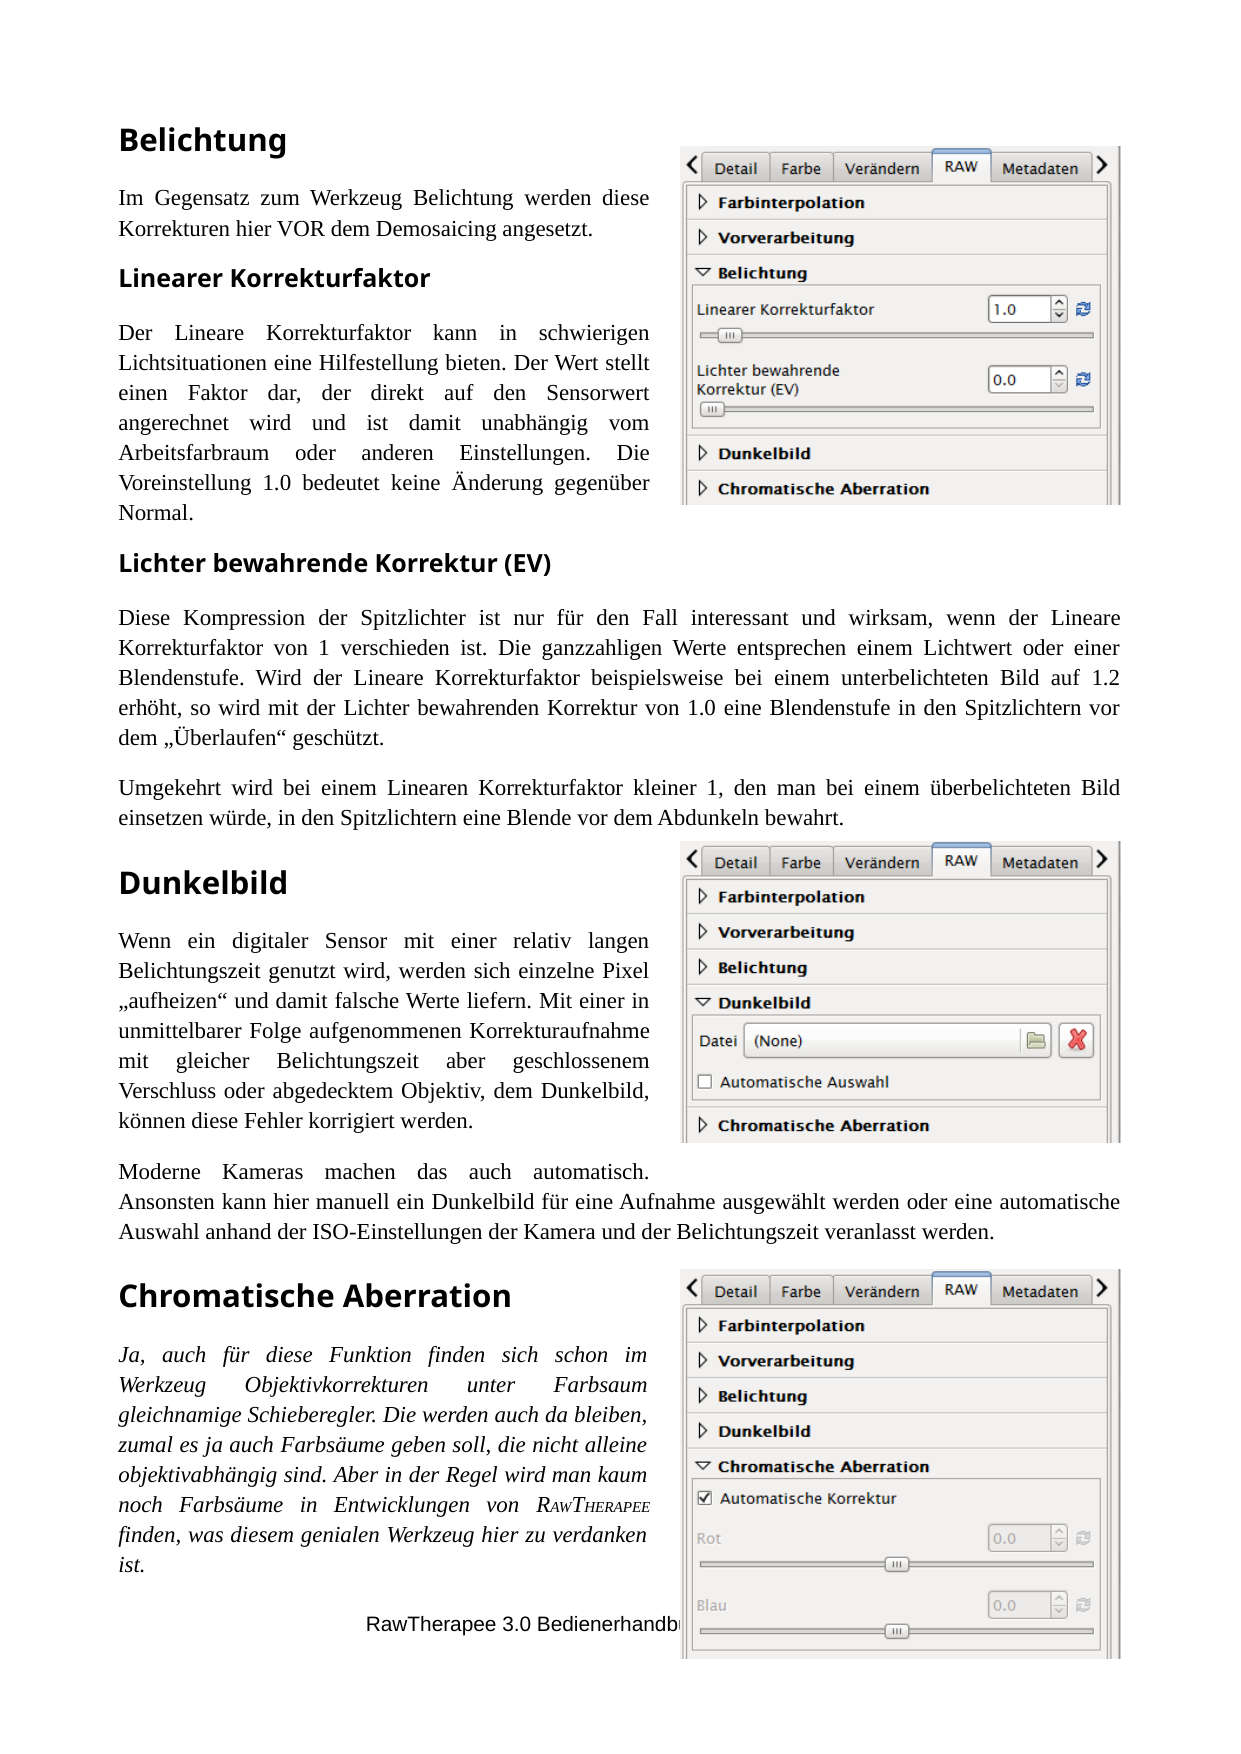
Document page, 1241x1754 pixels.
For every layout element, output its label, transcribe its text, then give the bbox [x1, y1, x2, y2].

text Umgekehrt wird bei einem Linearen Korrekturfaktor kleiner 1, den man bei einem überbelichteten Bild einsetzen würde, in den Spitzlichtern eine Blende vor dem Abdunkeln bewahrt. [118, 770, 1122, 831]
subtitle Belichtung [118, 118, 1122, 161]
subtitle Chromatische Aberration [118, 1274, 679, 1317]
picture [679, 1269, 1121, 1659]
picture [679, 146, 1121, 505]
text Der Lineare Korrekturfaktor kann in schwierigen Lichtsituationen eine Hilfestellung bieten. Der Wert stellt einen Faktor dar, der direkt auf den Sensorwert angerechnet wird und ist damit unabhängig vom Arbeitsfarbraum oder anderen Einstellungen. Die Voreinstellung 1.0 bedeutet keine Änderung gegenüber Normal. [118, 315, 1122, 526]
subtitle Lichter bewahrende Korrektur (EV) [118, 546, 1122, 580]
text Ja, auch für diese Funktion finden sich schon im Werkzeug Objektivkorrekturen unter Farbsaum gleichnamige Schieberegler. Die werden auch da bleiben, zumal es ja auch Farbsäume geben soll, die nicht alleine objektivabhängig sind. Aber in der Regel wird man kaum noch Farbsäume in Entwicklungen von RawTherapee finden, was diesem genialen Werkzeug hier zu verdanken ist. [118, 1337, 679, 1578]
text Moderne Kameras machen das auch automatisch. Ansonsten kann hier manuell ein Dunkelbild für eine Aufnahme ausgewählt werden oder eine automatische Auswahl anhand der ISO-Einstellungen der Kamera und der Belichtungszeit veranlasst werden. [118, 1154, 1122, 1244]
text Diese Kompression der Spitzlichter ist nur für den Fall interessant und wirksam, wenn der Lineare Korrekturfaktor von 1 verschieden ist. Die ganzzahligen Werte entsprechen einem Lichtwert oder einer Blendenstufe. Wird der Lineare Korrekturfaktor beispielsweise bei einem unterbelichteten Bild auf 1.2 erhöht, so wird mit der Lichter bewahrenden Korrektur von 1.0 eine Blendenstufe in den Spitzlichtern vor dem „Überlaufen“ geschützt. [118, 600, 1122, 750]
text Wenn ein digitaler Sensor mit einer relativ langen Belichtungszeit genutzt wird, werden sich einzelne Pixel „aufheizen“ und damit falsche Werte liefern. Mit einer in unmittelbarer Folge aufgenommenen Korrekturaufnahme mit gleicher Belichtungszeit aber geschlossenem Verschluss oder abgedecktem Objektiv, dem Dunkelbild, können diese Fehler korrigiert werden. [118, 923, 679, 1134]
subtitle Linearer Korrekturfaktor [118, 261, 679, 295]
text Im Gegensatz zum Werkzeug Belichtung werden diese Korrekturen hier VOR dem Demosaicing angesetzt. [118, 181, 679, 241]
picture [679, 841, 1121, 1143]
subtitle Dunkelbild [118, 861, 679, 903]
